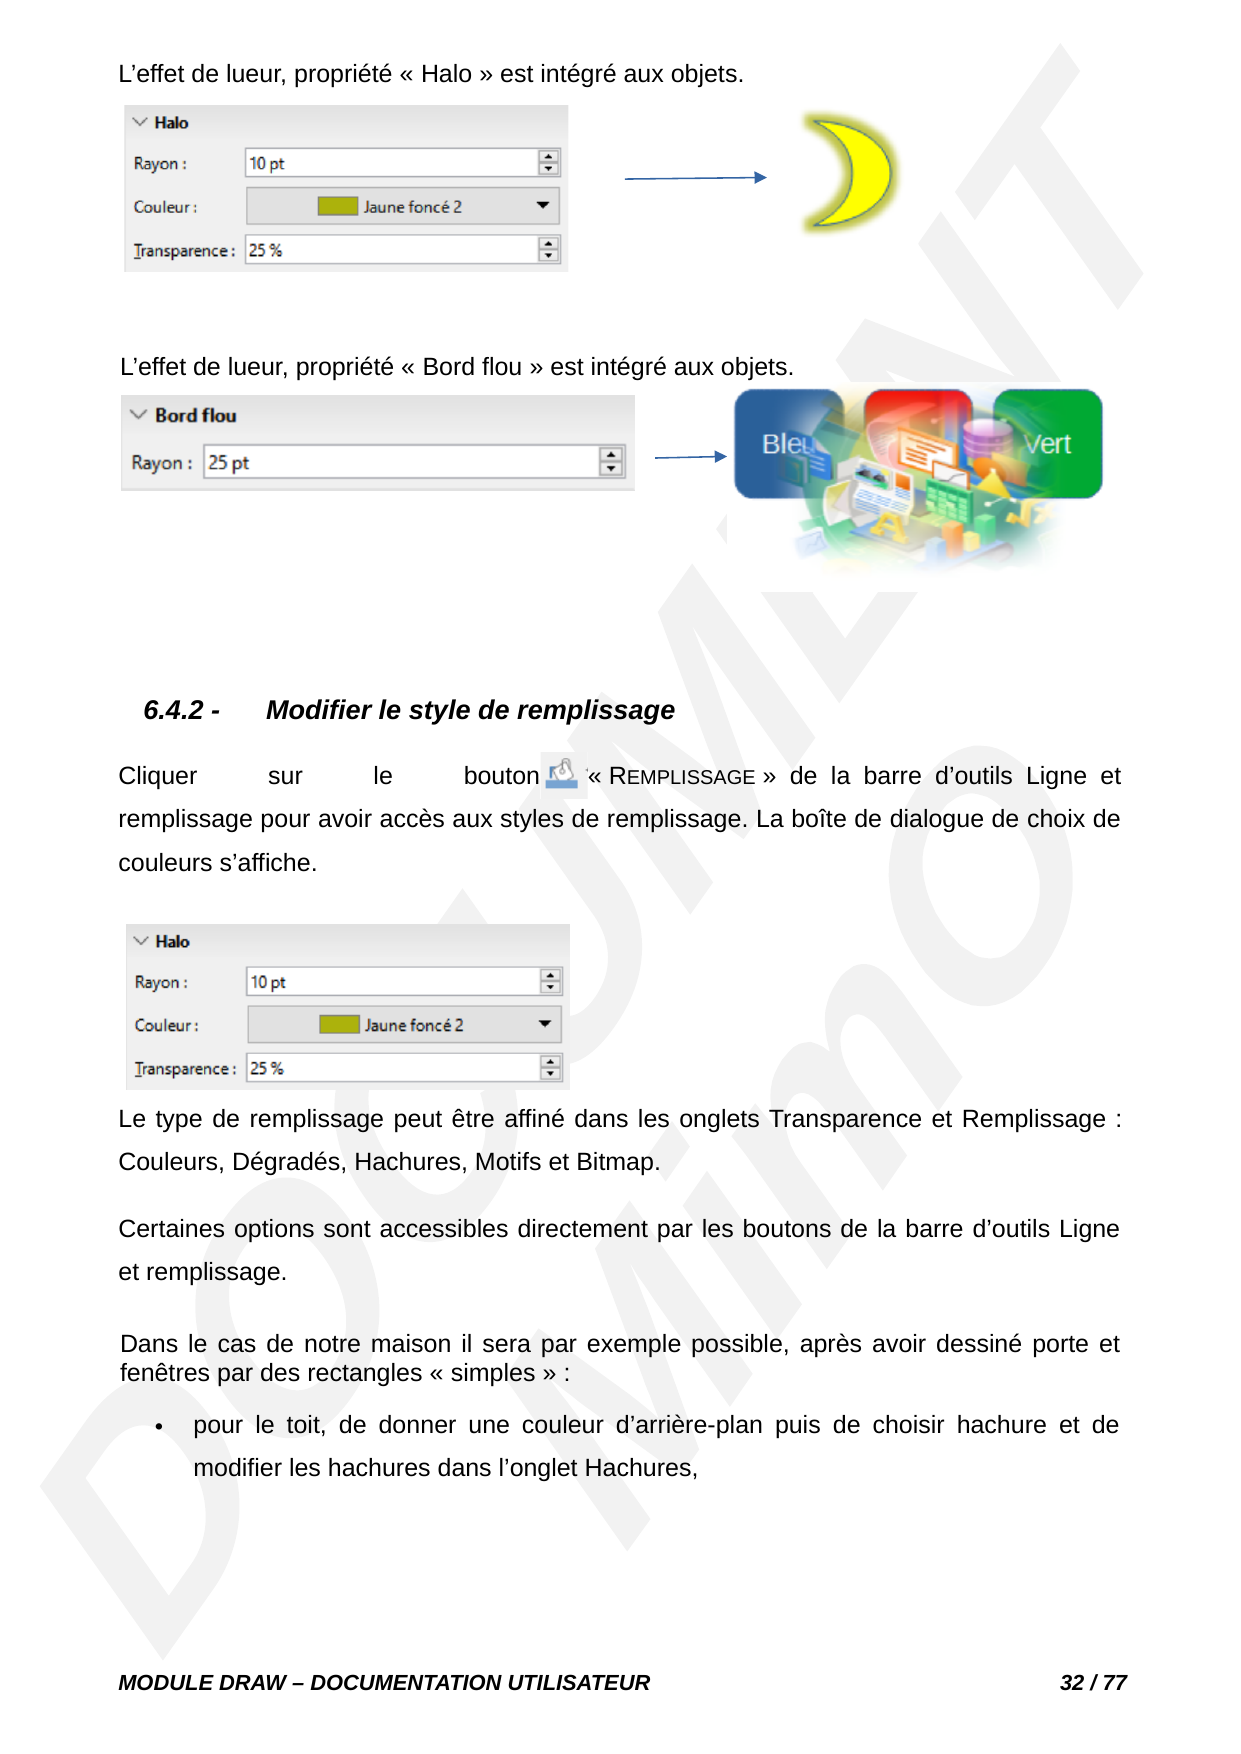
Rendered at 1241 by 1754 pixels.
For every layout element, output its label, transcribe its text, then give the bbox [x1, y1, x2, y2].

picture [126, 924, 570, 1090]
picture [727, 382, 1110, 592]
text L’effet de lueur, propriété « Halo » est intégré aux objets. [118, 59, 1122, 88]
text Cliquer sur le bouton « Remplissage » de la barre d’outils Ligne et remplissage pour avoir accès aux styles de remplissage. La boîte de dialogue de choix de couleurs s’affiche. [118, 761, 1122, 876]
text L’effet de lueur, propriété « Bord flou » est intégré aux objets. [120, 352, 1122, 381]
subtitle Modifier le style de remplissage [143, 694, 1122, 725]
text Dans le cas de notre maison il sera par exemple possible, après avoir dessiné porte et fenêtres par des rectangles « simples » : [120, 1329, 1122, 1387]
picture [121, 395, 635, 491]
text Le type de remplissage peut être affiné dans les onglets Transparence et Remplissage : Couleurs, Dégradés, Hachures, Motifs et Bitmap. [118, 914, 1122, 1176]
picture [540, 752, 588, 799]
picture [790, 103, 919, 245]
text Certaines options sont accessibles directement par les boutons de la barre d’outils Ligne et remplissage. [118, 1214, 1122, 1286]
picture [124, 105, 569, 272]
list pour le toit, de donner une couleur d’arrière-plan puis de choisir hachure et de modifier les hachures dans l’onglet Hachures, [156, 1410, 1122, 1482]
